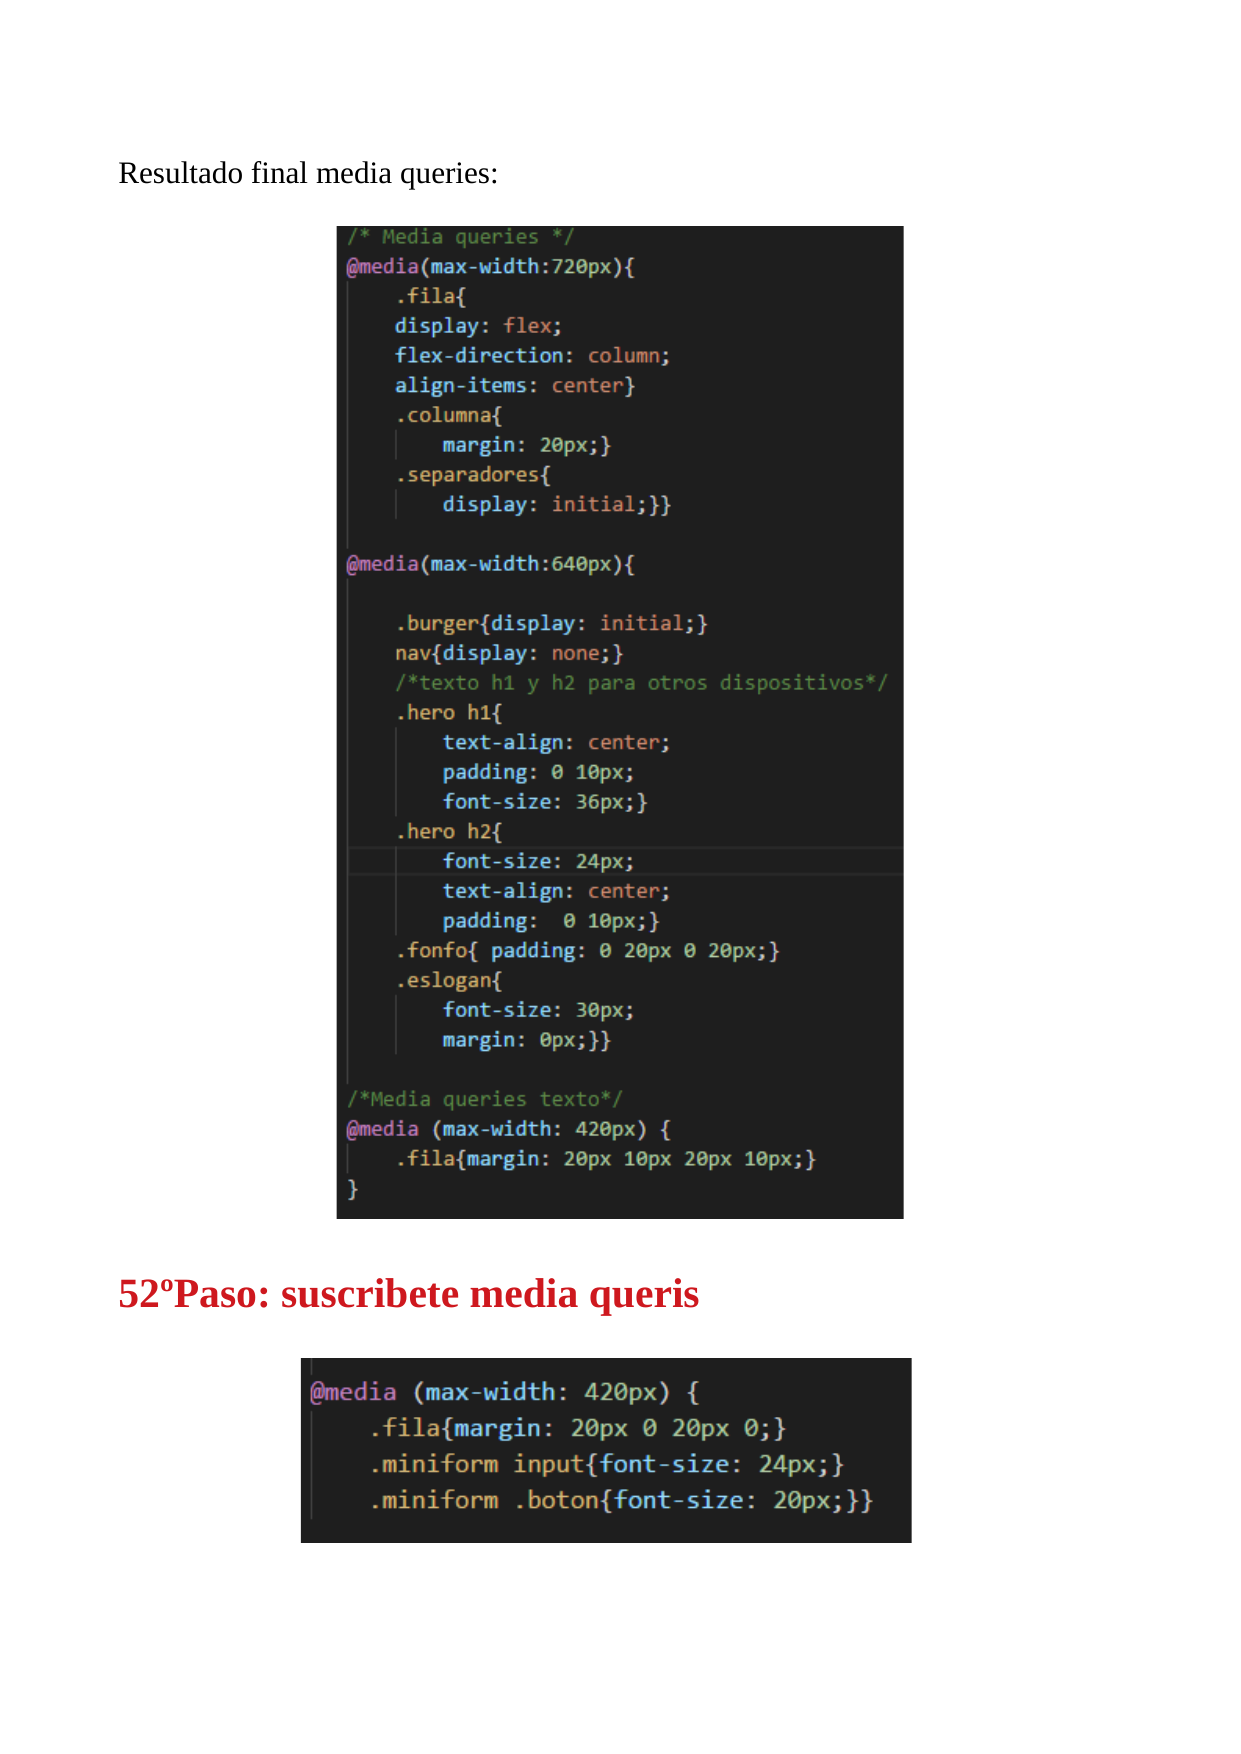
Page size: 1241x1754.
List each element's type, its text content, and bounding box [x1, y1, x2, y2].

picture [300, 1358, 912, 1543]
picture [336, 226, 904, 1219]
text Resultado final media queries: [118, 154, 1122, 190]
text 52ºPaso: suscribete media queris [118, 1268, 1122, 1316]
